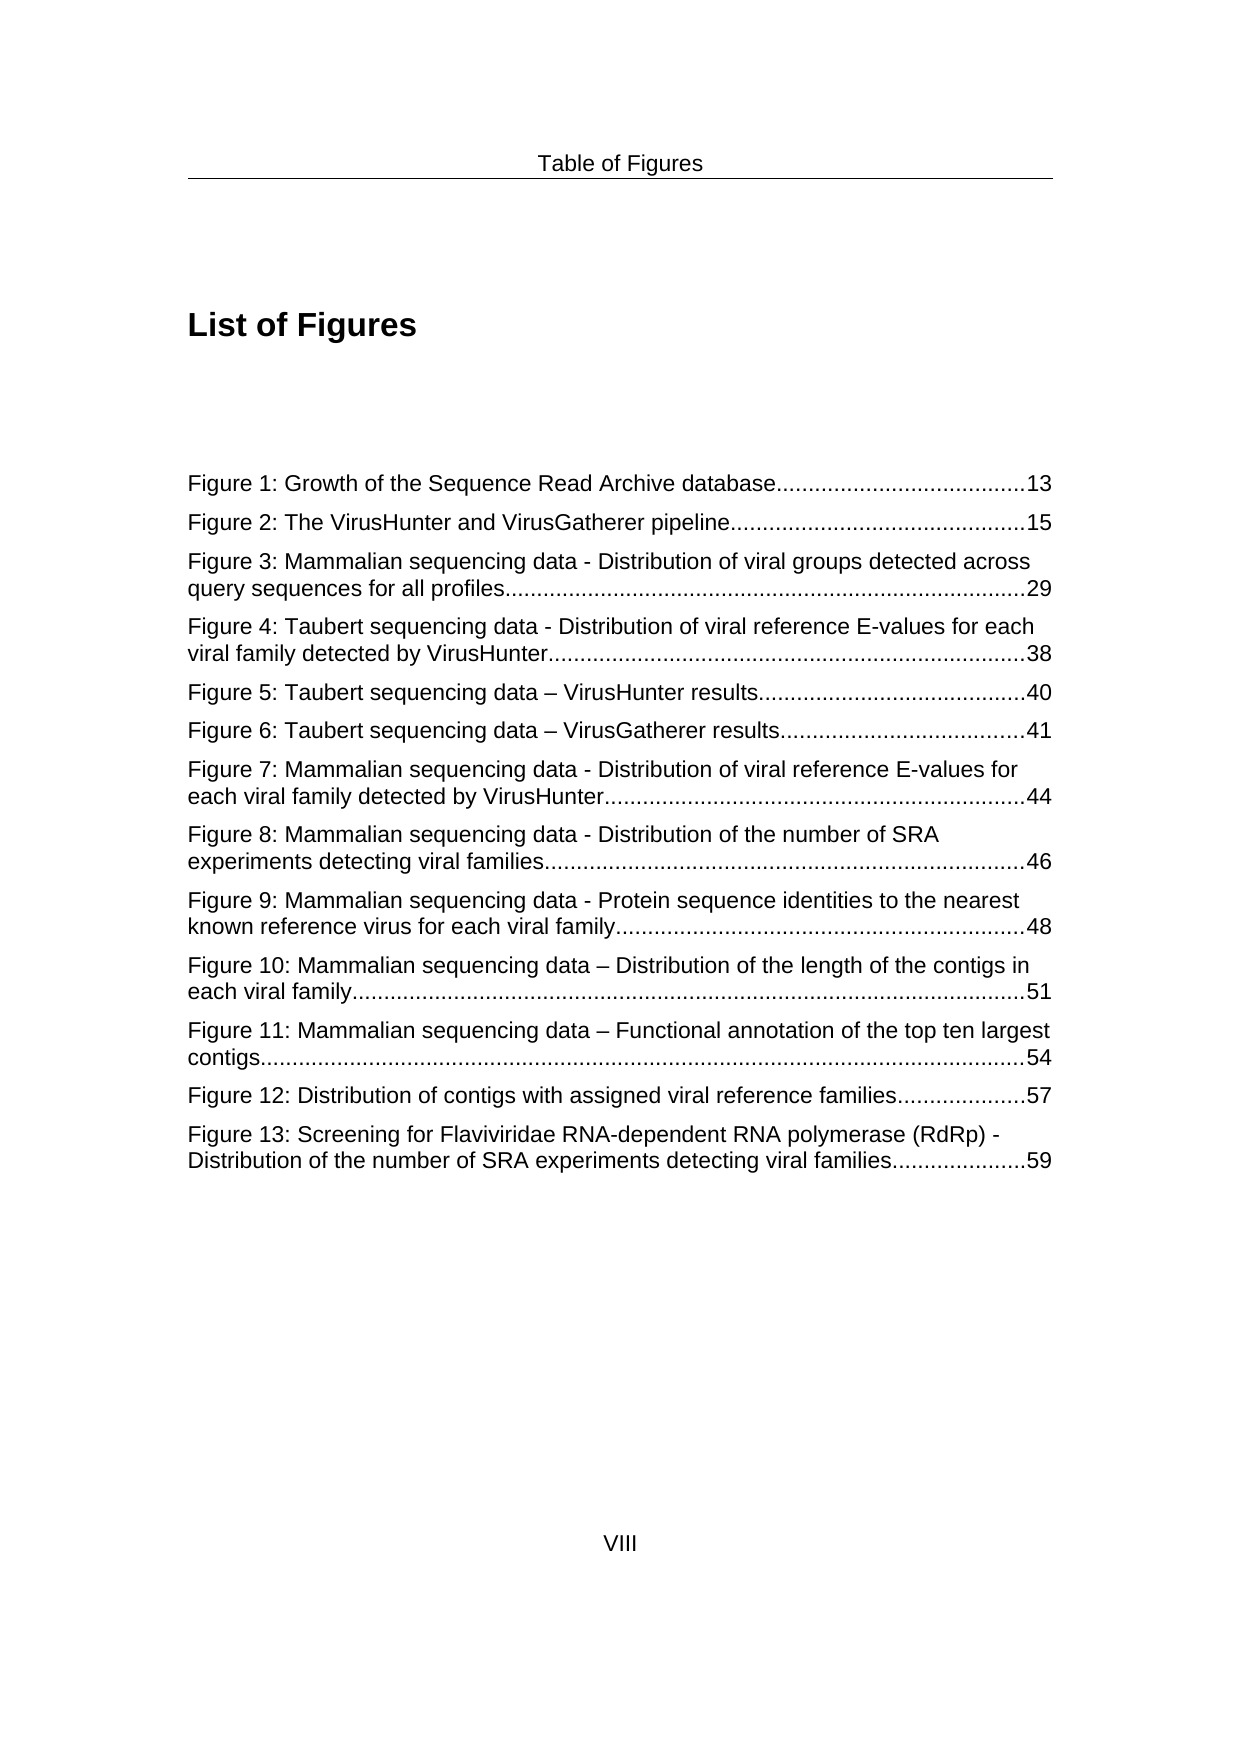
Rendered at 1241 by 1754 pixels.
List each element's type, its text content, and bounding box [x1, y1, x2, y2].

text Figure 10: Mammalian sequencing data – Distribution of the length of the contigs in each viral family. 51 [187, 952, 1053, 1004]
text Figure 12: Distribution of contigs with assigned viral reference families 57 [187, 1082, 1053, 1109]
text Figure 5: Taubert sequencing data – VirusHunter results. 40 [187, 678, 1053, 705]
text Figure 3: Mammalian sequencing data - Distribution of viral groups detected across query sequences for all profiles 29 [187, 548, 1053, 601]
text Figure 6: Taubert sequencing data – VirusGatherer results. 41 [187, 717, 1053, 744]
text Figure 1: Growth of the Sequence Read Archive database 13 [187, 470, 1053, 497]
text Figure 11: Mammalian sequencing data – Functional annotation of the top ten largest contigs. 54 [187, 1017, 1053, 1070]
text Figure 8: Mammalian sequencing data - Distribution of the number of SRA experiments detecting viral families. 46 [187, 821, 1053, 874]
text Figure 2: The VirusHunter and VirusGatherer pipeline 15 [187, 509, 1053, 536]
subtitle List of Figures [187, 305, 1053, 343]
text Figure 7: Mammalian sequencing data - Distribution of viral reference E-values for each viral family detected by VirusHunter 44 [187, 756, 1053, 809]
text Figure 13: Screening for Flaviviridae RNA-dependent RNA polymerase (RdRp) - Distribution of the number of SRA experiments detecting viral families. 59 [187, 1121, 1053, 1174]
text Figure 4: Taubert sequencing data - Distribution of viral reference E-values for each viral family detected by VirusHunter 38 [187, 613, 1053, 666]
text Figure 9: Mammalian sequencing data - Protein sequence identities to the nearest known reference virus for each viral family. 48 [187, 887, 1053, 939]
